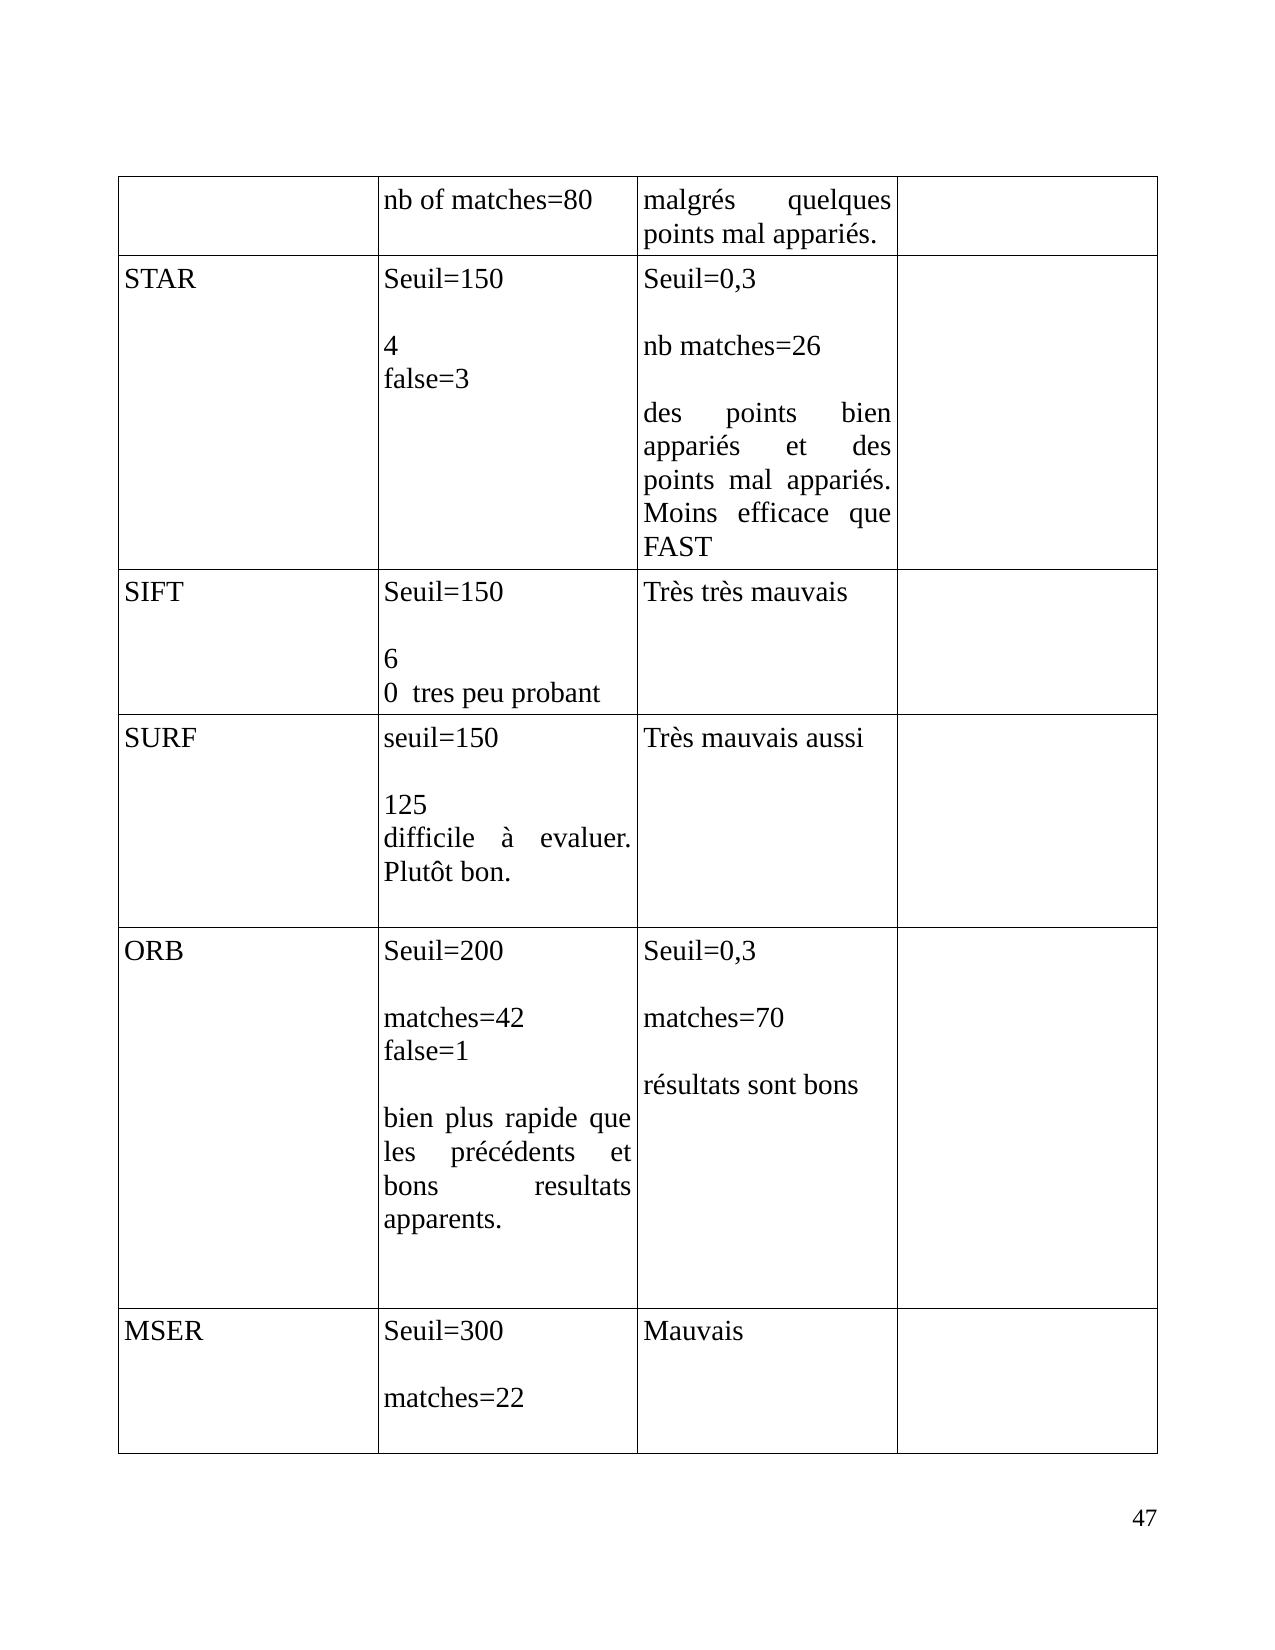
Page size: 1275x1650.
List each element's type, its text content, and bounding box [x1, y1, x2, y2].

table_cell [898, 715, 1157, 927]
table_cell malgrés quelques points mal appariés. [638, 177, 897, 255]
table_cell ORB [119, 928, 378, 1307]
table_cell [898, 570, 1157, 714]
table_cell [898, 1309, 1157, 1453]
table_cell Seuil=150 4 false=3 [379, 256, 637, 568]
table_cell nb of matches=80 [379, 177, 637, 255]
table_cell [898, 256, 1157, 568]
table_cell Seuil=200 matches=42 false=1 bien plus rapide que les précédents et bons resultats apparents. [379, 928, 637, 1307]
table_cell SIFT [119, 570, 378, 714]
table_cell Mauvais [638, 1309, 897, 1453]
table_cell MSER [119, 1309, 378, 1453]
table_cell SURF [119, 715, 378, 927]
table_cell seuil=150 125 difficile à evaluer. Plutôt bon. [379, 715, 637, 927]
table_cell STAR [119, 256, 378, 568]
table_cell Très très mauvais [638, 570, 897, 714]
table_cell Seuil=300 matches=22 [379, 1309, 637, 1453]
table_cell [898, 177, 1157, 255]
table_cell [119, 177, 378, 255]
table_cell Seuil=0,3 nb matches=26 des points bien appariés et des points mal appariés. Moins efficace que FAST [638, 256, 897, 568]
table_cell Seuil=150 6 0 tres peu probant [379, 570, 637, 714]
table_cell [898, 928, 1157, 1307]
table_cell Très mauvais aussi [638, 715, 897, 927]
table_cell Seuil=0,3 matches=70 résultats sont bons [638, 928, 897, 1307]
